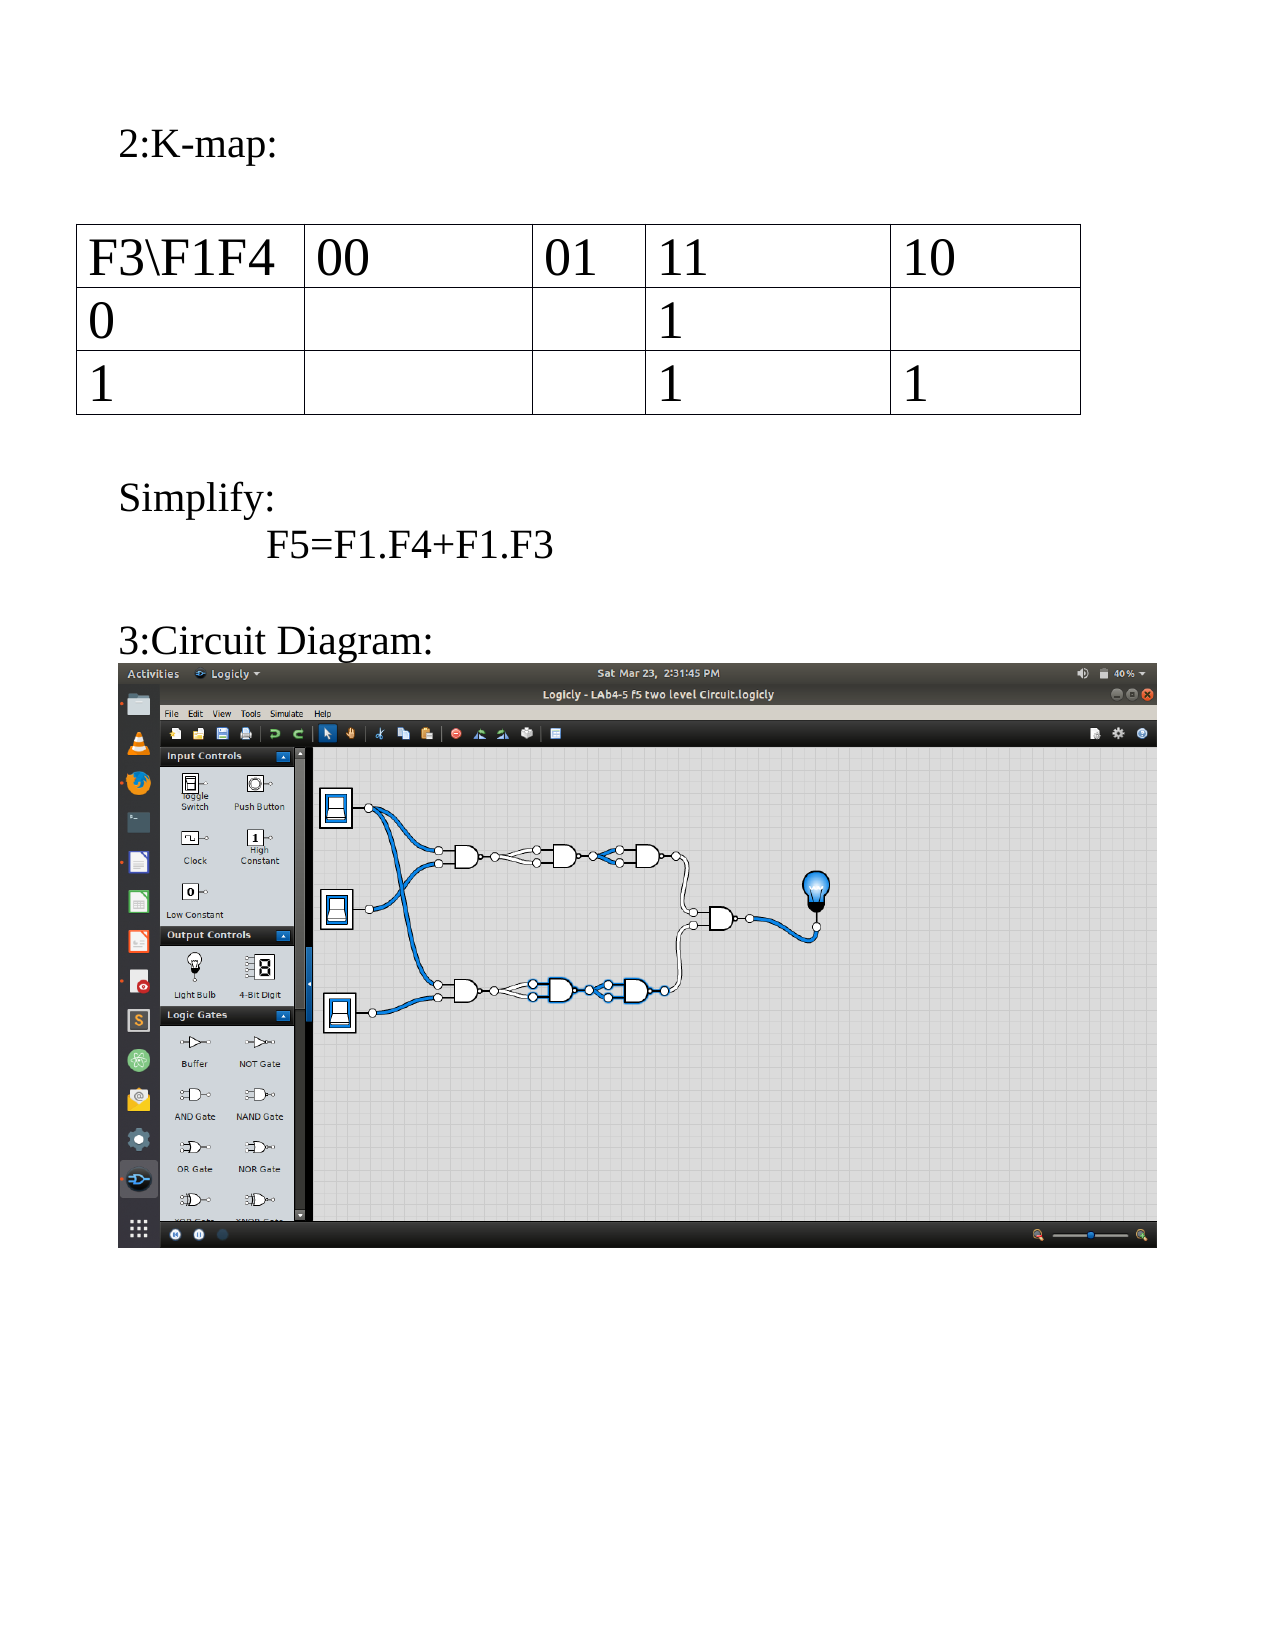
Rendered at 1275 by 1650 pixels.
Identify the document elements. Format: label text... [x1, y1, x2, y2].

table_cell 1 [646, 351, 890, 413]
table_header 10 [891, 225, 1080, 287]
text F5=F1.F4+F1.F3 [118, 520, 1157, 568]
table_header 00 [305, 225, 532, 287]
table_header F3\F1F4 [77, 225, 304, 287]
table_cell 1 [646, 288, 890, 350]
text 3:Circuit Diagram: [118, 616, 1157, 663]
picture [118, 663, 1157, 1248]
text Simplify: [118, 472, 1157, 520]
table_cell [533, 288, 645, 350]
table_cell [533, 351, 645, 413]
table_cell 0 [77, 288, 304, 350]
table_cell [305, 351, 532, 413]
table_header 01 [533, 225, 645, 287]
text 2:K-map: [118, 118, 1157, 166]
table_cell [891, 288, 1080, 350]
table_cell 1 [77, 351, 304, 413]
table_cell 1 [891, 351, 1080, 413]
table_cell [305, 288, 532, 350]
table_header 11 [646, 225, 890, 287]
